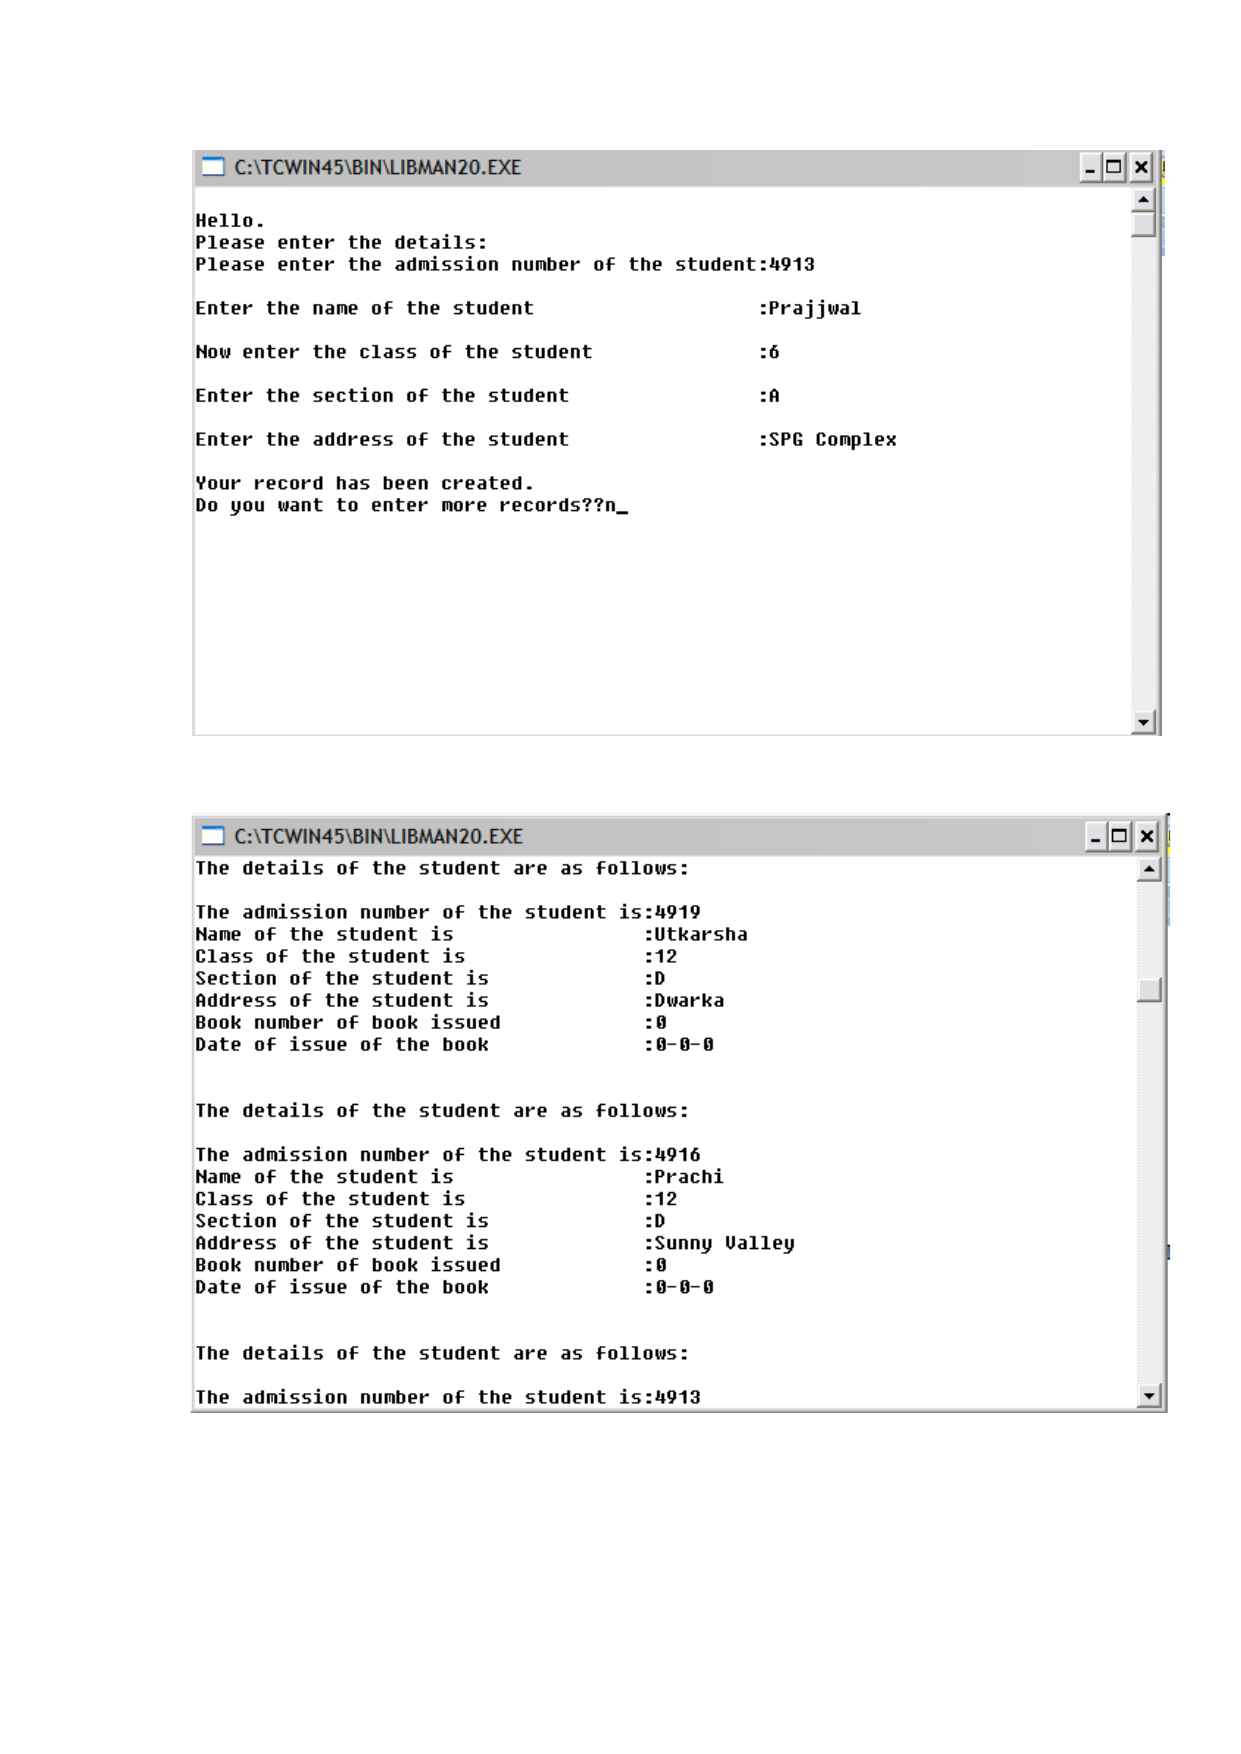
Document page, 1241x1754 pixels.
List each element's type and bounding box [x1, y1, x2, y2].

picture [190, 813, 832, 1413]
picture [190, 150, 831, 736]
